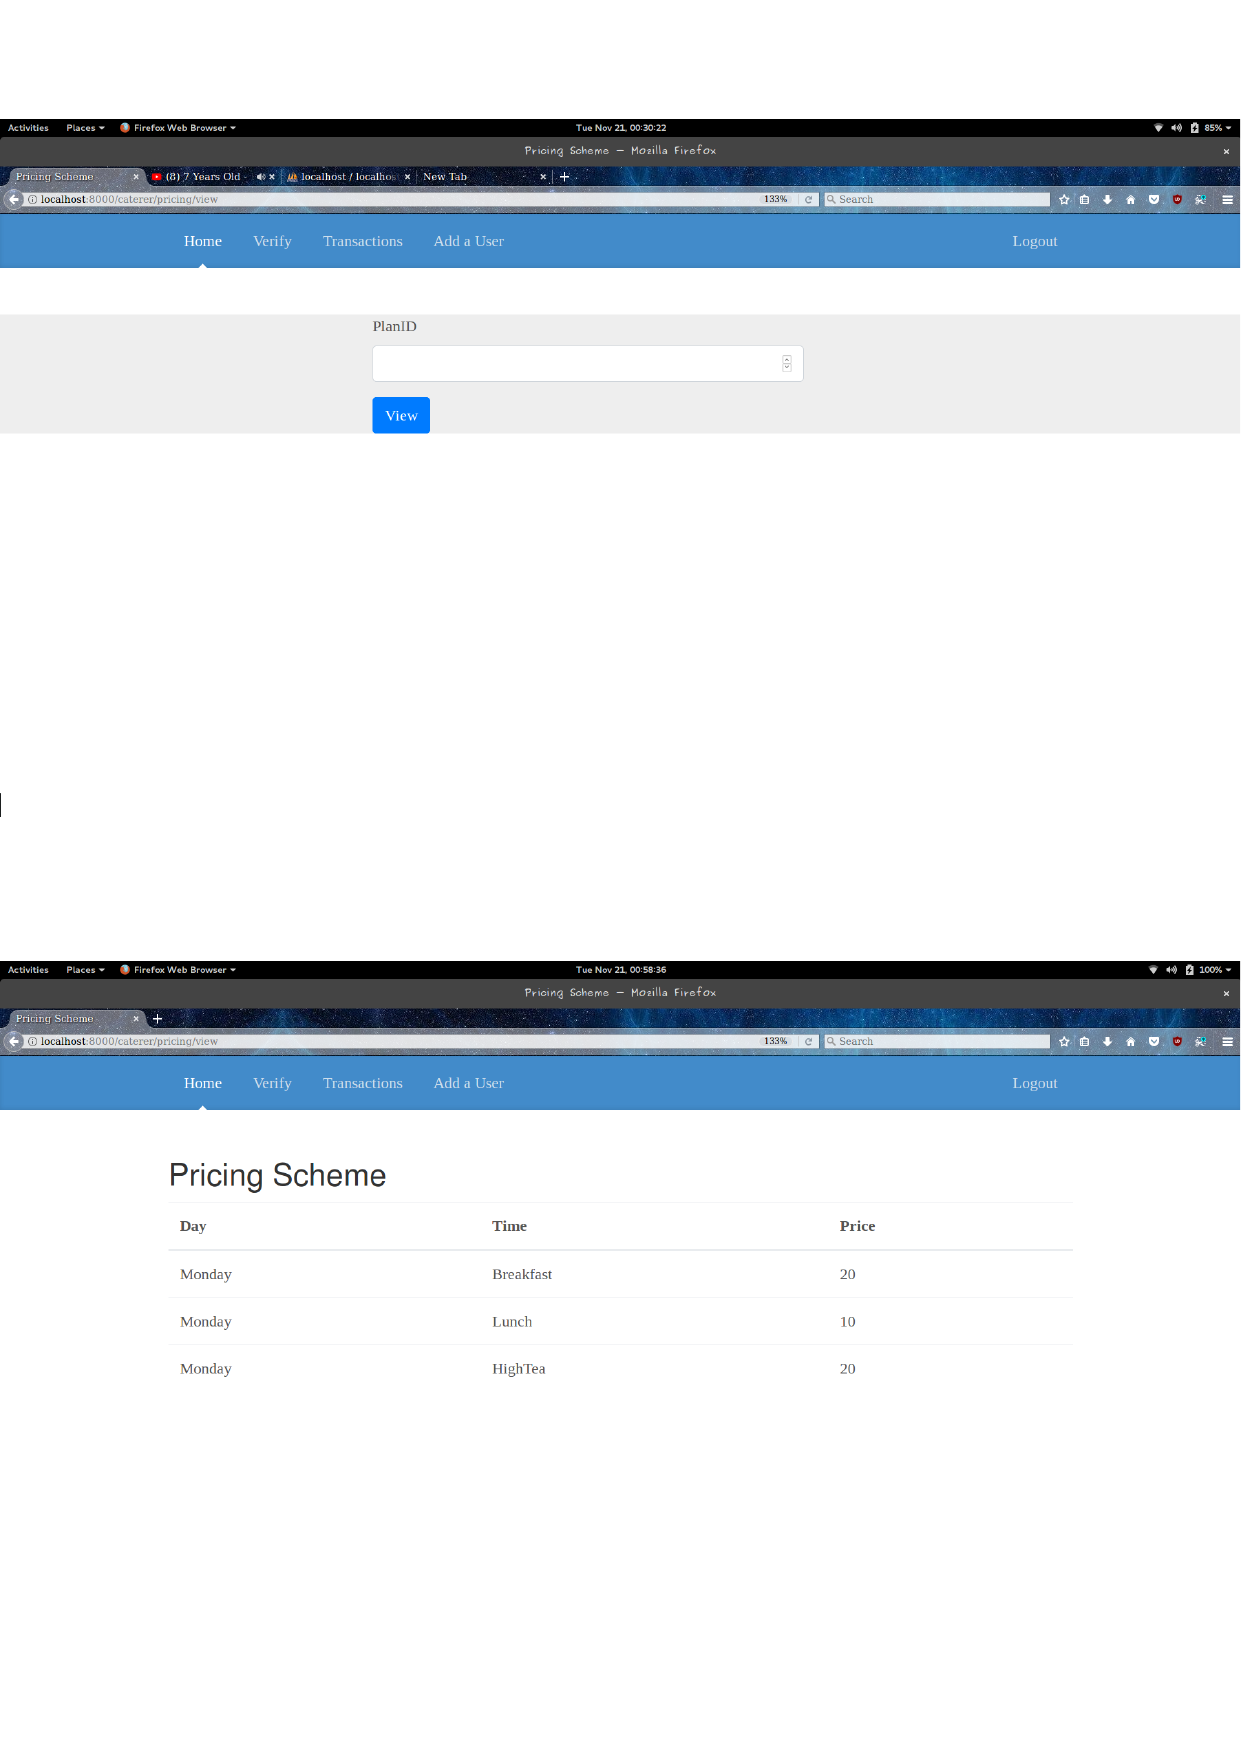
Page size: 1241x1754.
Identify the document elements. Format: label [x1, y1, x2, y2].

picture [0, 961, 1241, 1659]
picture [0, 119, 1241, 817]
